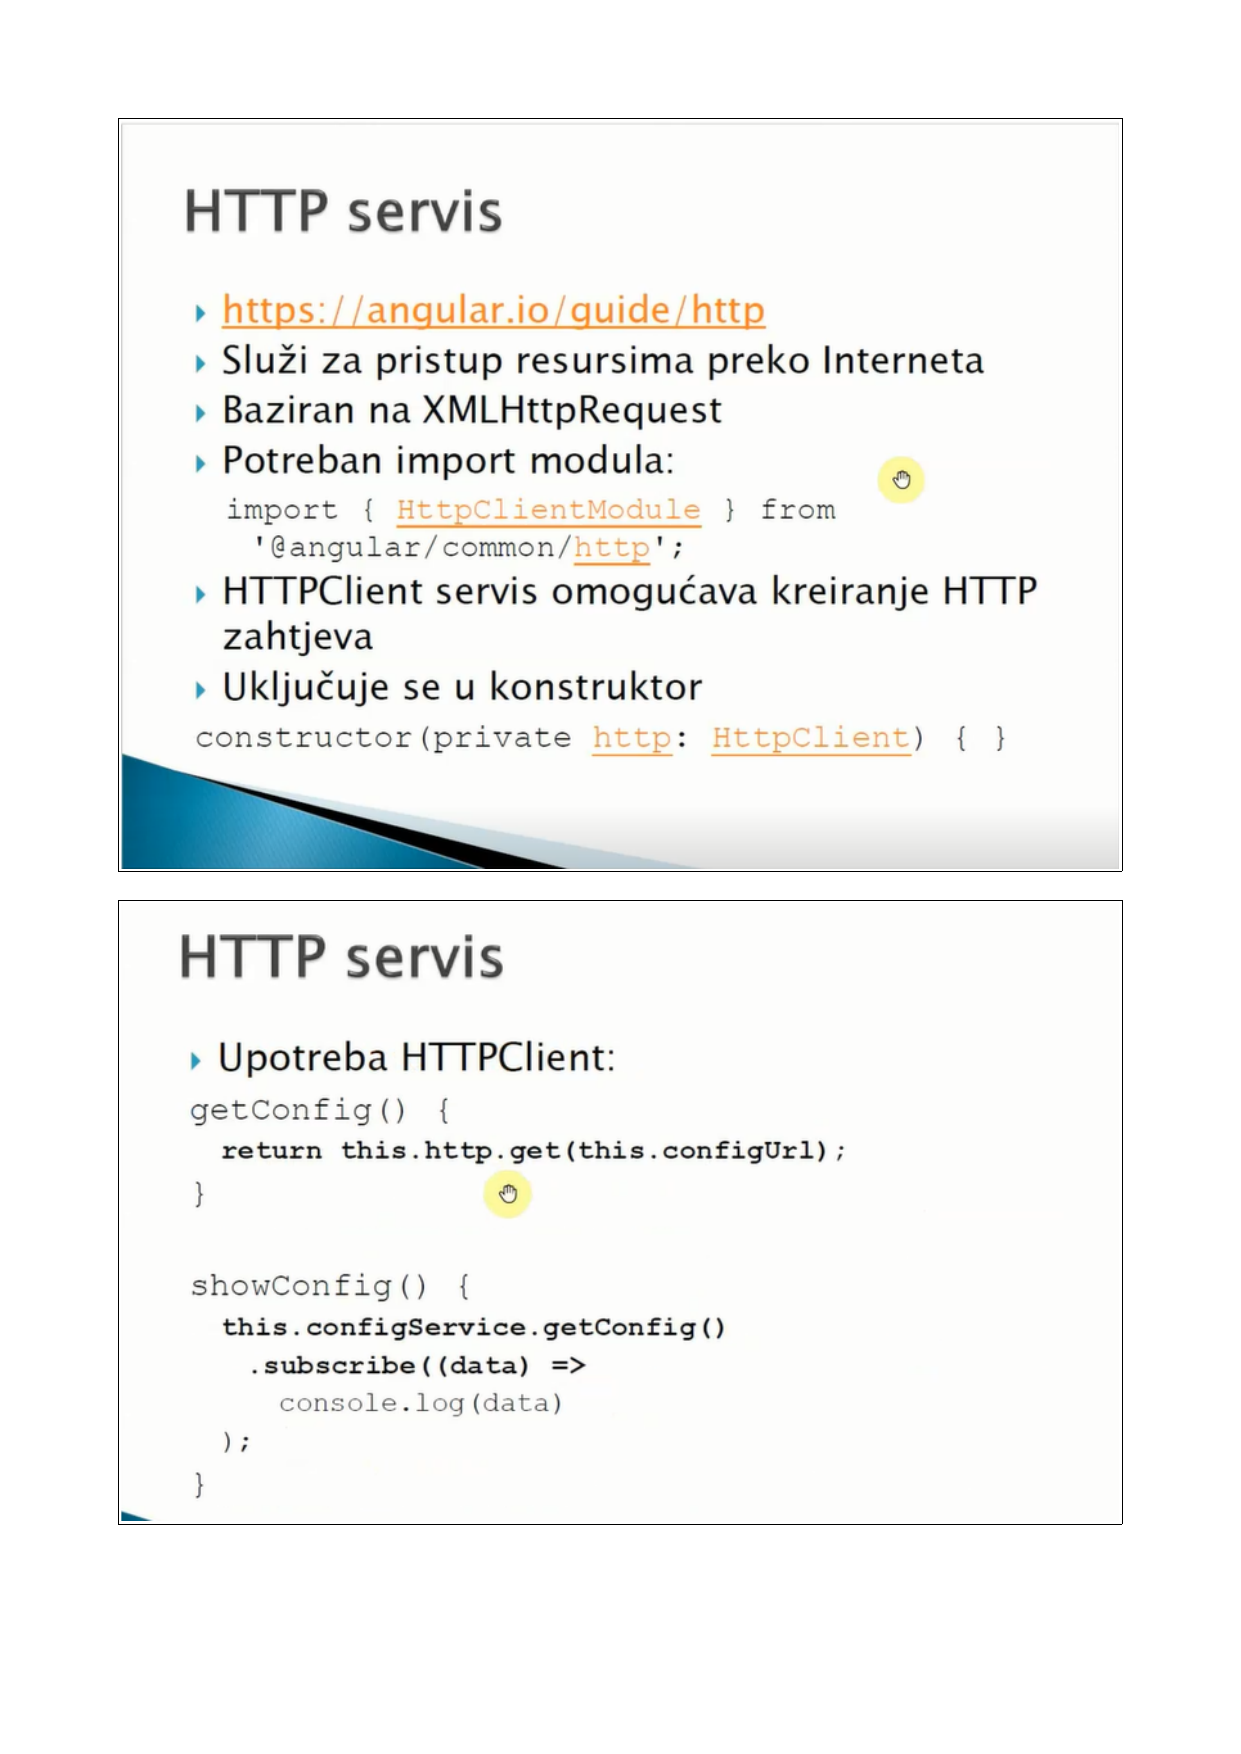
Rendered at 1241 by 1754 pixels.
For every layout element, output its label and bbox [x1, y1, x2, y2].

picture [121, 121, 1119, 869]
picture [121, 903, 1119, 1521]
